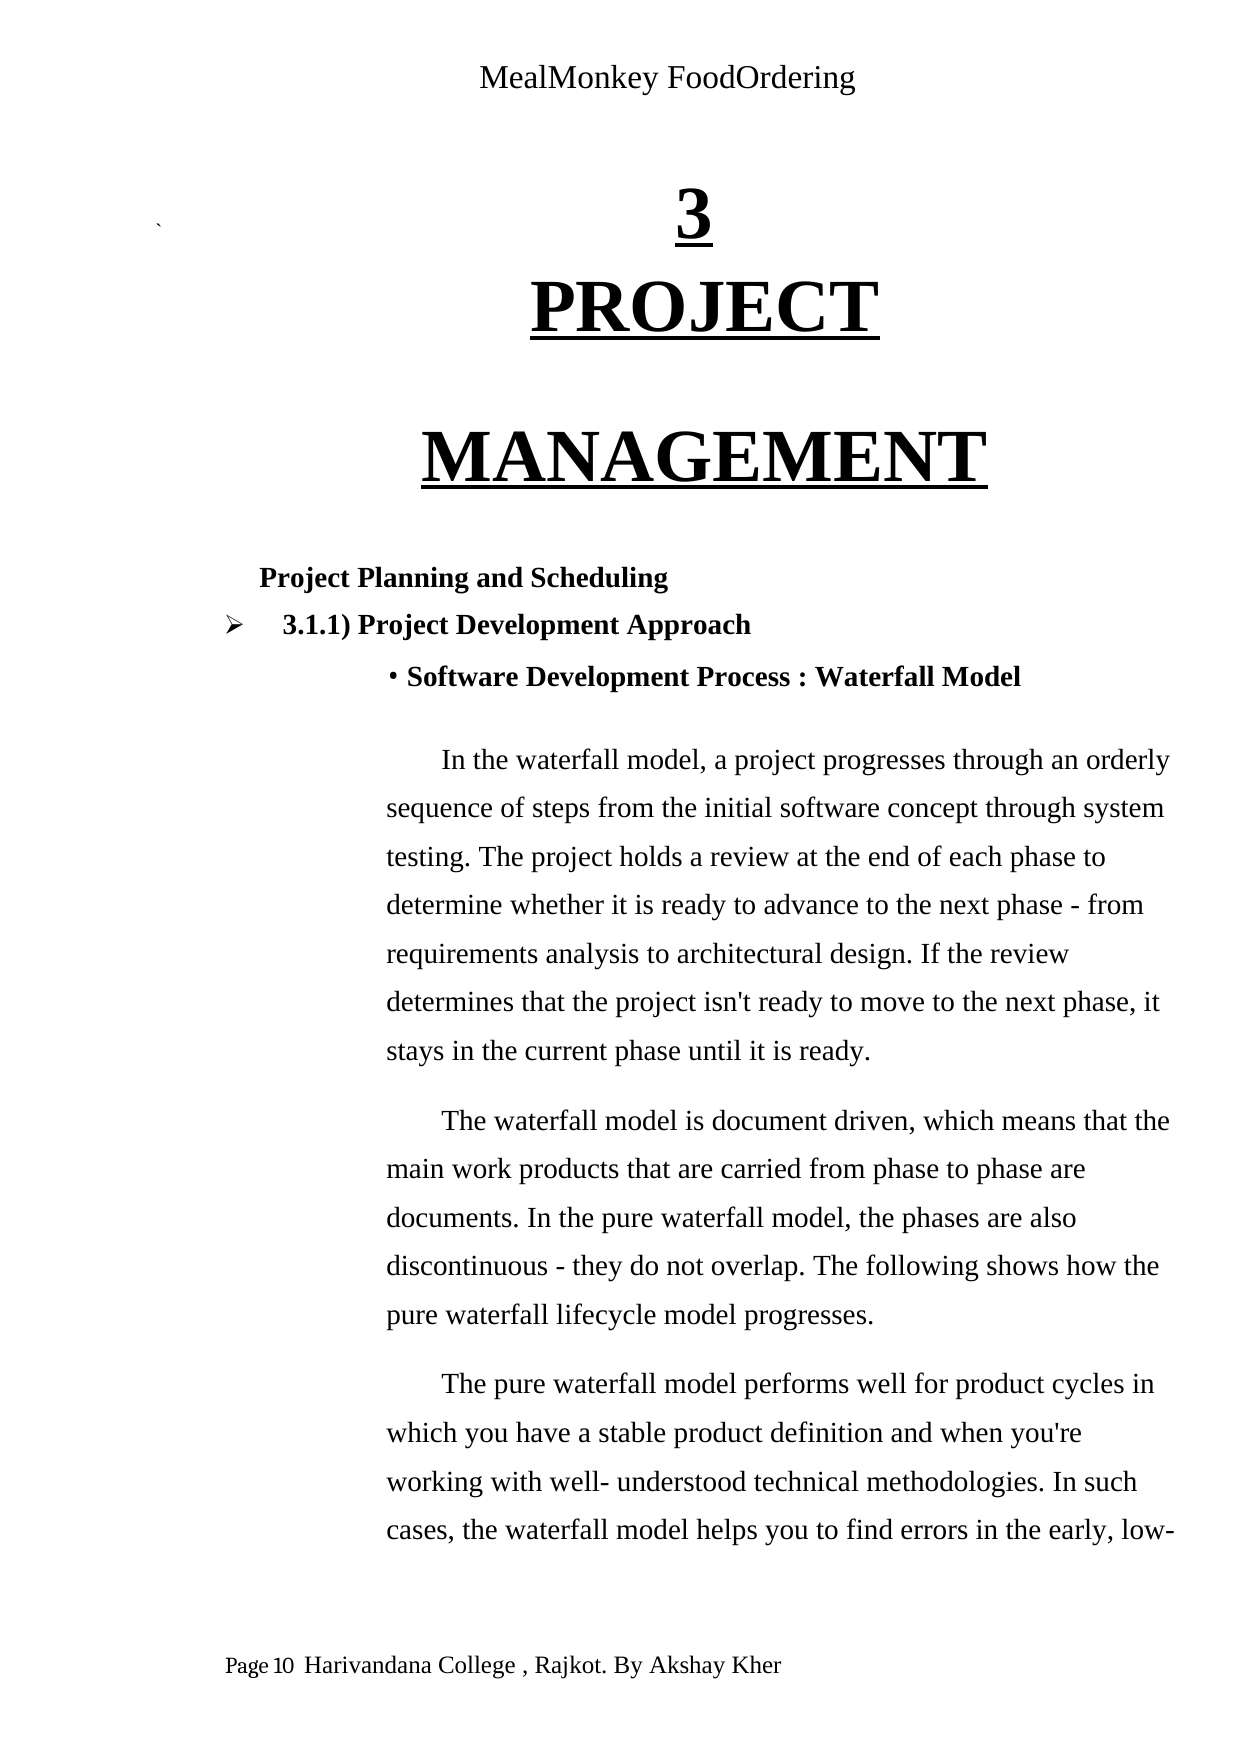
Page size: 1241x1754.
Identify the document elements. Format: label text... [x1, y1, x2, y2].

text The pure waterfall model performs well for product cycles in which you have a stable product definition and when you're working with well- understood technical methodologies. In such cases, the waterfall model helps you to find errors in the early, low- [386, 1367, 1184, 1546]
text The waterfall model is document driven, which means that the main work products that are carried from phase to phase are documents. In the pure waterfall model, the phases are also discontinuous - they do not overlap. The following shows how the pure waterfall lifecycle model progresses. [386, 1103, 1184, 1331]
text PROJECT [530, 262, 1185, 348]
list 3.1.1) Project Development Approach [223, 607, 1182, 641]
text ` 3 [150, 168, 1185, 255]
text In the waterfall model, a project progresses through an orderly sequence of steps from the initial software concept through system testing. The project holds a review at the end of each phase to determine whether it is ready to advance to the next phase - from requirements analysis to architectural design. If the review determines that the project isn't ready to move to the next phase, it stays in the current phase until it is ready. [386, 742, 1184, 1067]
text Project Planning and Scheduling [150, 560, 1185, 593]
text MANAGEMENT [150, 411, 988, 497]
text • Software Development Process : Waterfall Model [388, 656, 1185, 695]
